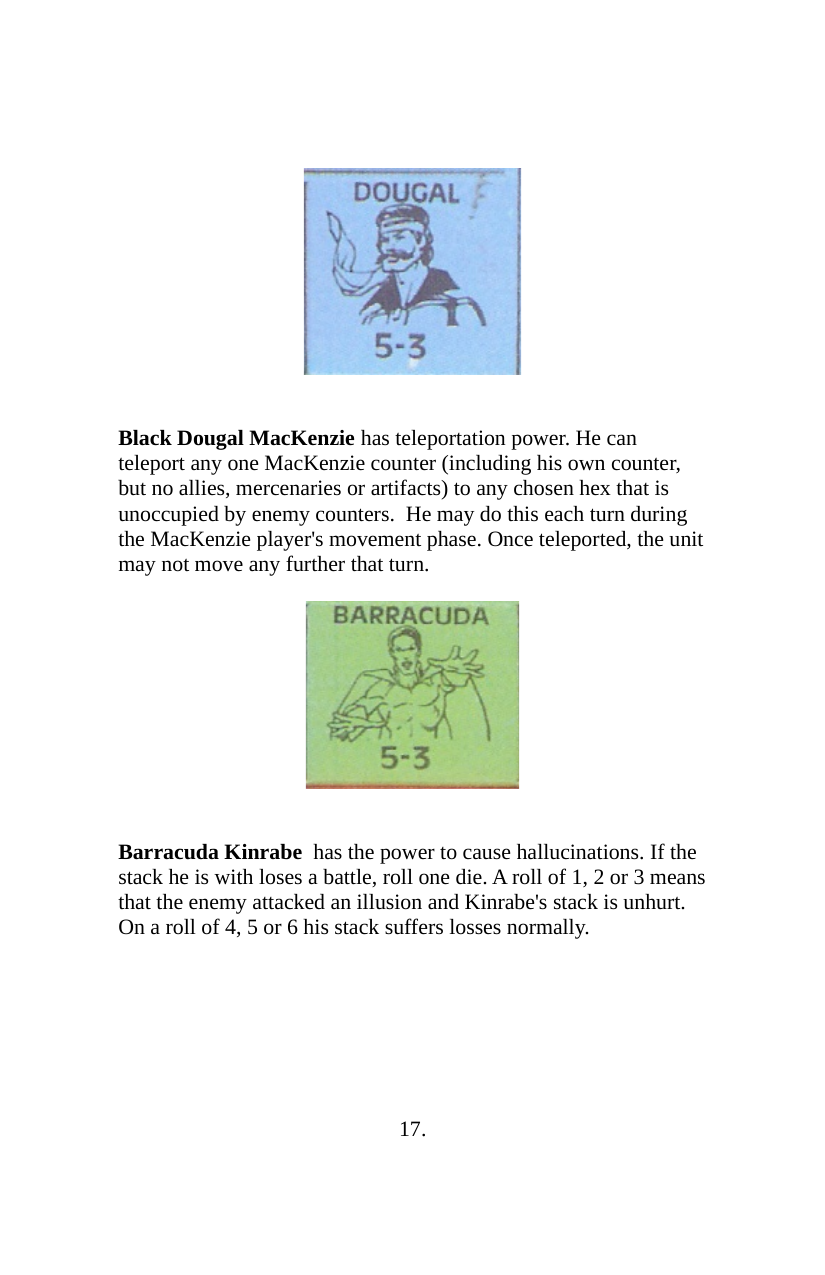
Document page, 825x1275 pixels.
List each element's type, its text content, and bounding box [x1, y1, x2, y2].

text Black Dougal MacKenzie has teleportation power. He can teleport any one MacKenzie counter (including his own counter, but no allies, mercenaries or artifacts) to any chosen hex that is unoccupied by enemy counters. He may do this each turn during the MacKenzie player's movement phase. Once teleported, the unit may not move any further that turn. [118, 425, 707, 576]
text 17. [118, 1116, 707, 1141]
text Barracuda Kinrabe has the power to cause hallucinations. If the stack he is with loses a battle, roll one die. A roll of 1, 2 or 3 means that the enemy attacked an illusion and Kinrabe's stack is unhurt. On a roll of 4, 5 or 6 his stack suffers losses normally. [118, 839, 707, 939]
